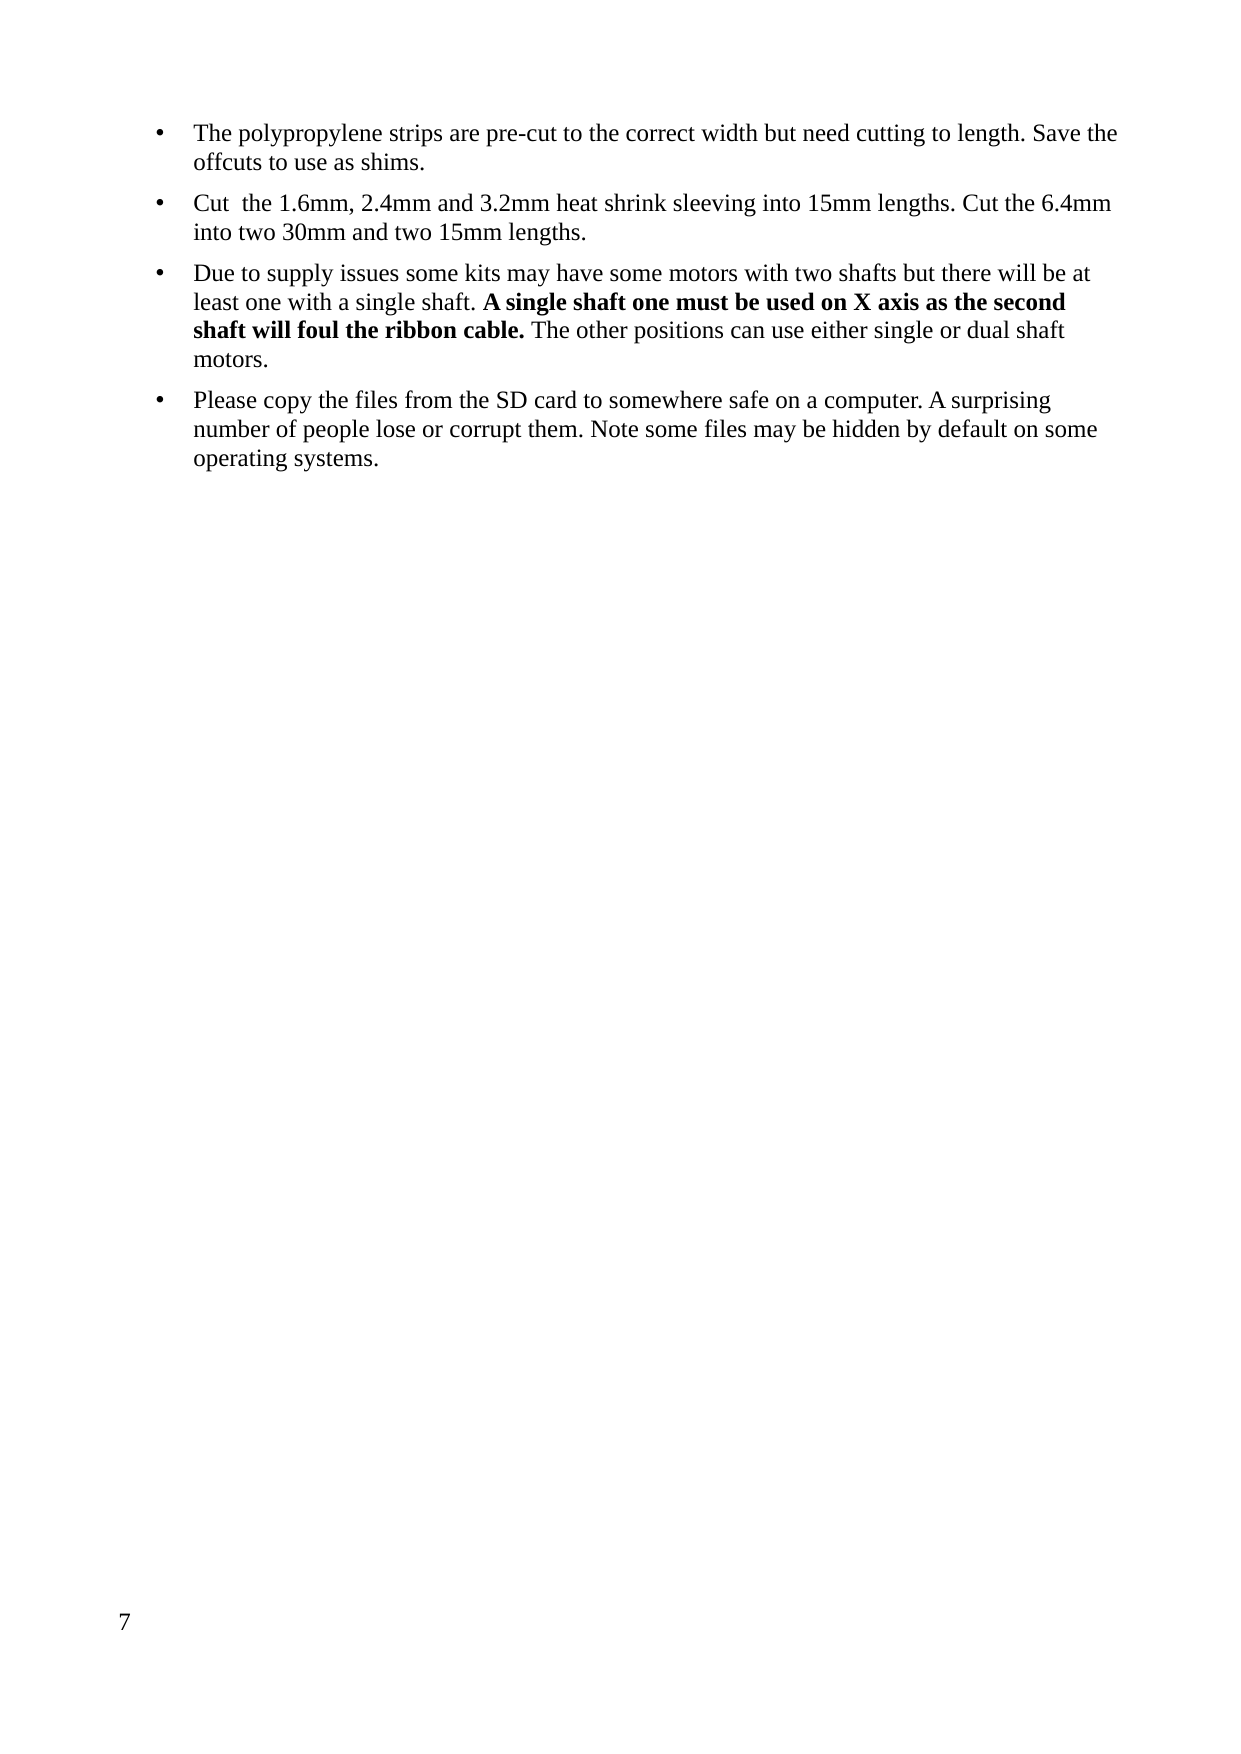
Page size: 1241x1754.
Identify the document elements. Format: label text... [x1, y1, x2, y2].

list Please copy the files from the SD card to somewhere safe on a computer. A surprising number of people lose or corrupt them. Note some files may be hidden by default on some operating systems. [156, 386, 1122, 472]
list Due to supply issues some kits may have some motors with two shafts but there will be at least one with a single shaft. A single shaft one must be used on X axis as the second shaft will foul the ribbon cable. The other positions can use either single or dual shaft motors. [156, 258, 1122, 373]
list Cut the 1.6mm, 2.4mm and 3.2mm heat shrink sleeving into 15mm lengths. Cut the 6.4mm into two 30mm and two 15mm lengths. [156, 188, 1122, 246]
list The polypropylene strips are pre-cut to the correct width but need cutting to length. Save the offcuts to use as shims. [156, 118, 1122, 176]
